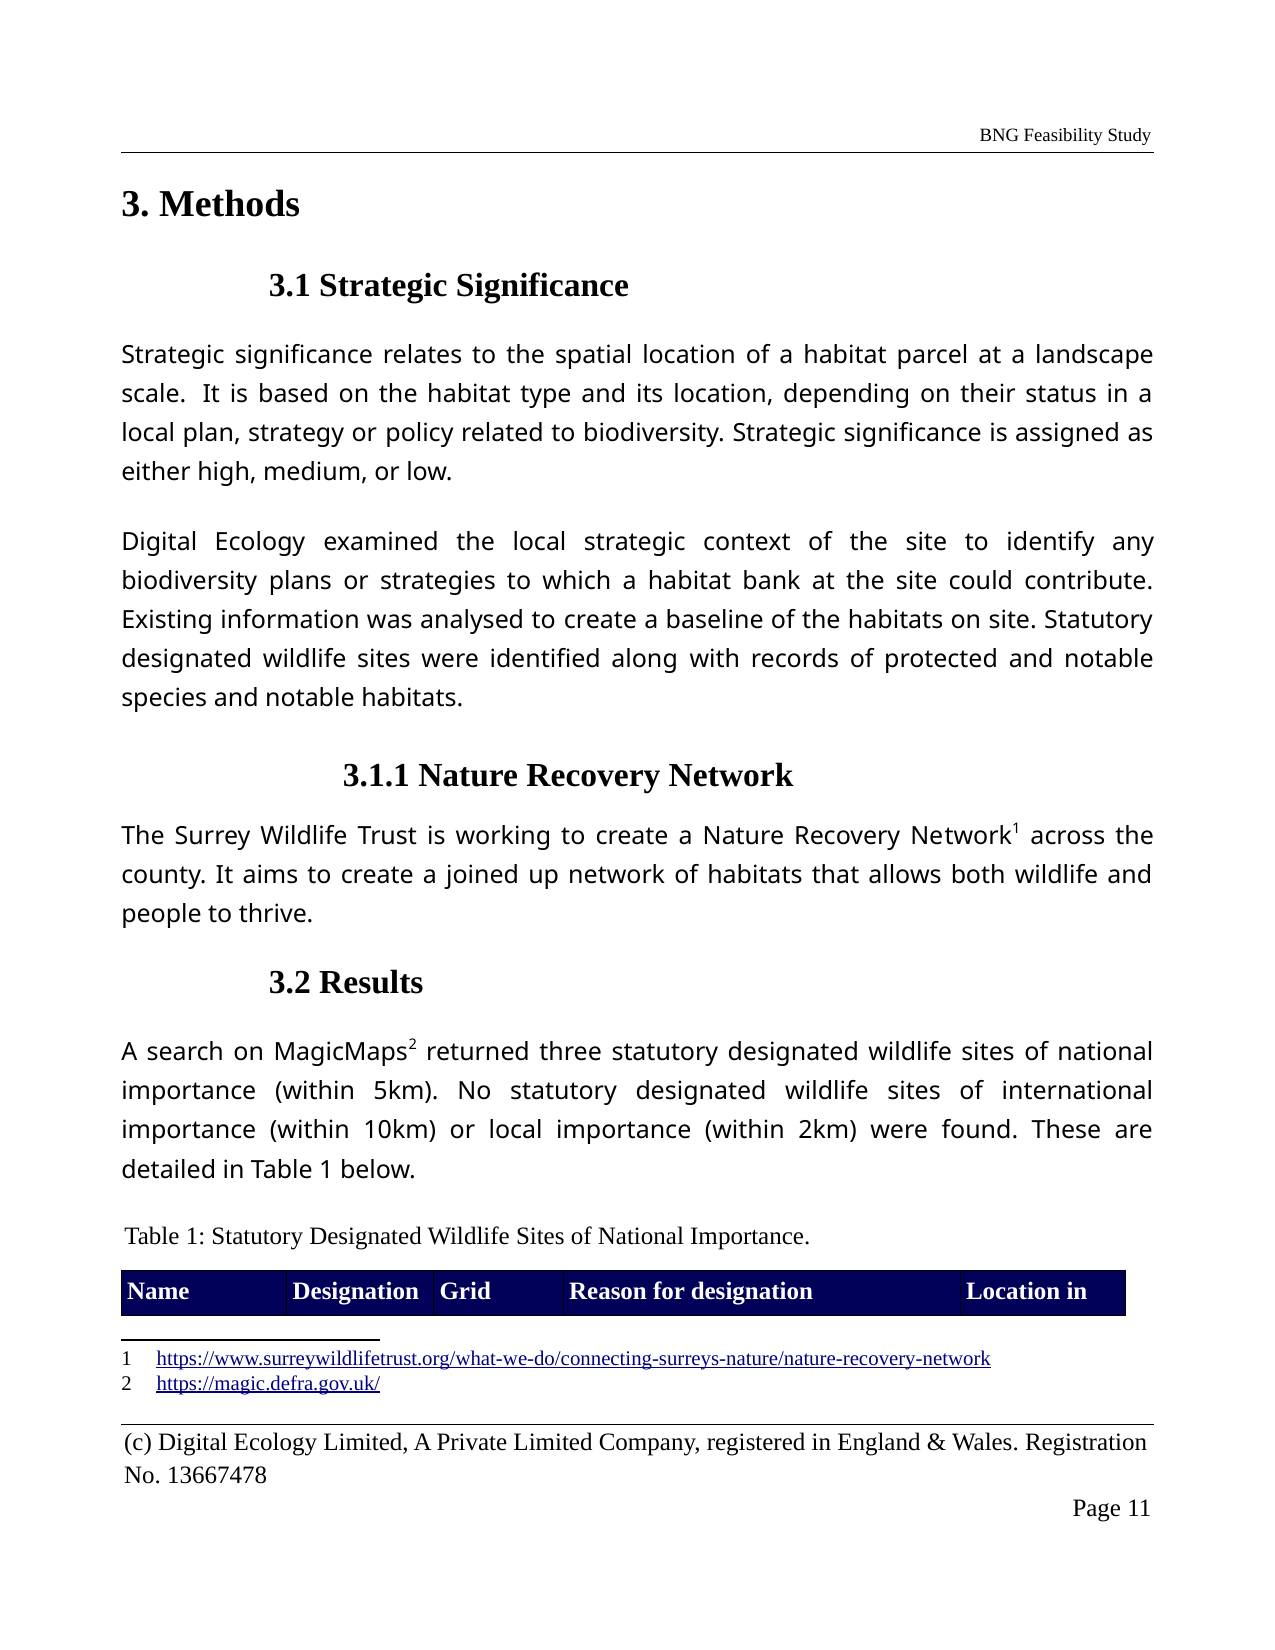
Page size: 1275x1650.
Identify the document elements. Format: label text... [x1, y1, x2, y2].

table_header Designation [287, 1271, 433, 1315]
text Strategic significance relates to the spatial location of a habitat parcel at a landscape scale. It is based on the habitat type and its location, depending on their status in a local plan, strategy or policy related to biodiversity. Strategic significance is assigned as either high, medium, or low. [121, 337, 1154, 488]
text https://www.surreywildlifetrust.org/what-we-do/connecting-surreys-nature/nature-recovery-network [121, 1346, 1154, 1370]
table_header Reason for designation [564, 1271, 960, 1315]
text https://magic.defra.gov.uk/ [121, 1370, 1154, 1394]
subtitle 3.1.1 Nature Recovery Network [196, 755, 1154, 793]
text A search on MagicMaps returned three statutory designated wildlife sites of national importance (within 5km). No statutory designated wildlife sites of international importance (within 10km) or local importance (within 2km) were found. These are detailed in Table 1 below. [121, 1034, 1154, 1185]
text The Surrey Wildlife Trust is working to create a Nature Recovery Network across the county. It aims to create a joined up network of habitats that allows both wildlife and people to thrive. [121, 818, 1154, 930]
text Digital Ecology examined the local strategic context of the site to identify any biodiversity plans or strategies to which a habitat bank at the site could contribute. Existing information was analysed to create a baseline of the habitats on site. Statutory designated wildlife sites were identified along with records of protected and notable species and notable habitats. [121, 523, 1154, 714]
subtitle 3. Methods [121, 181, 1154, 225]
table_header Location in [961, 1271, 1125, 1315]
table_header Grid [434, 1271, 563, 1315]
text Table 1: Statutory Designated Wildlife Sites of National Importance. [121, 1218, 1154, 1253]
subtitle 3.2 Results [196, 962, 1154, 1001]
subtitle 3.1 Strategic Significance [196, 265, 1154, 303]
table_header Name [122, 1271, 286, 1315]
